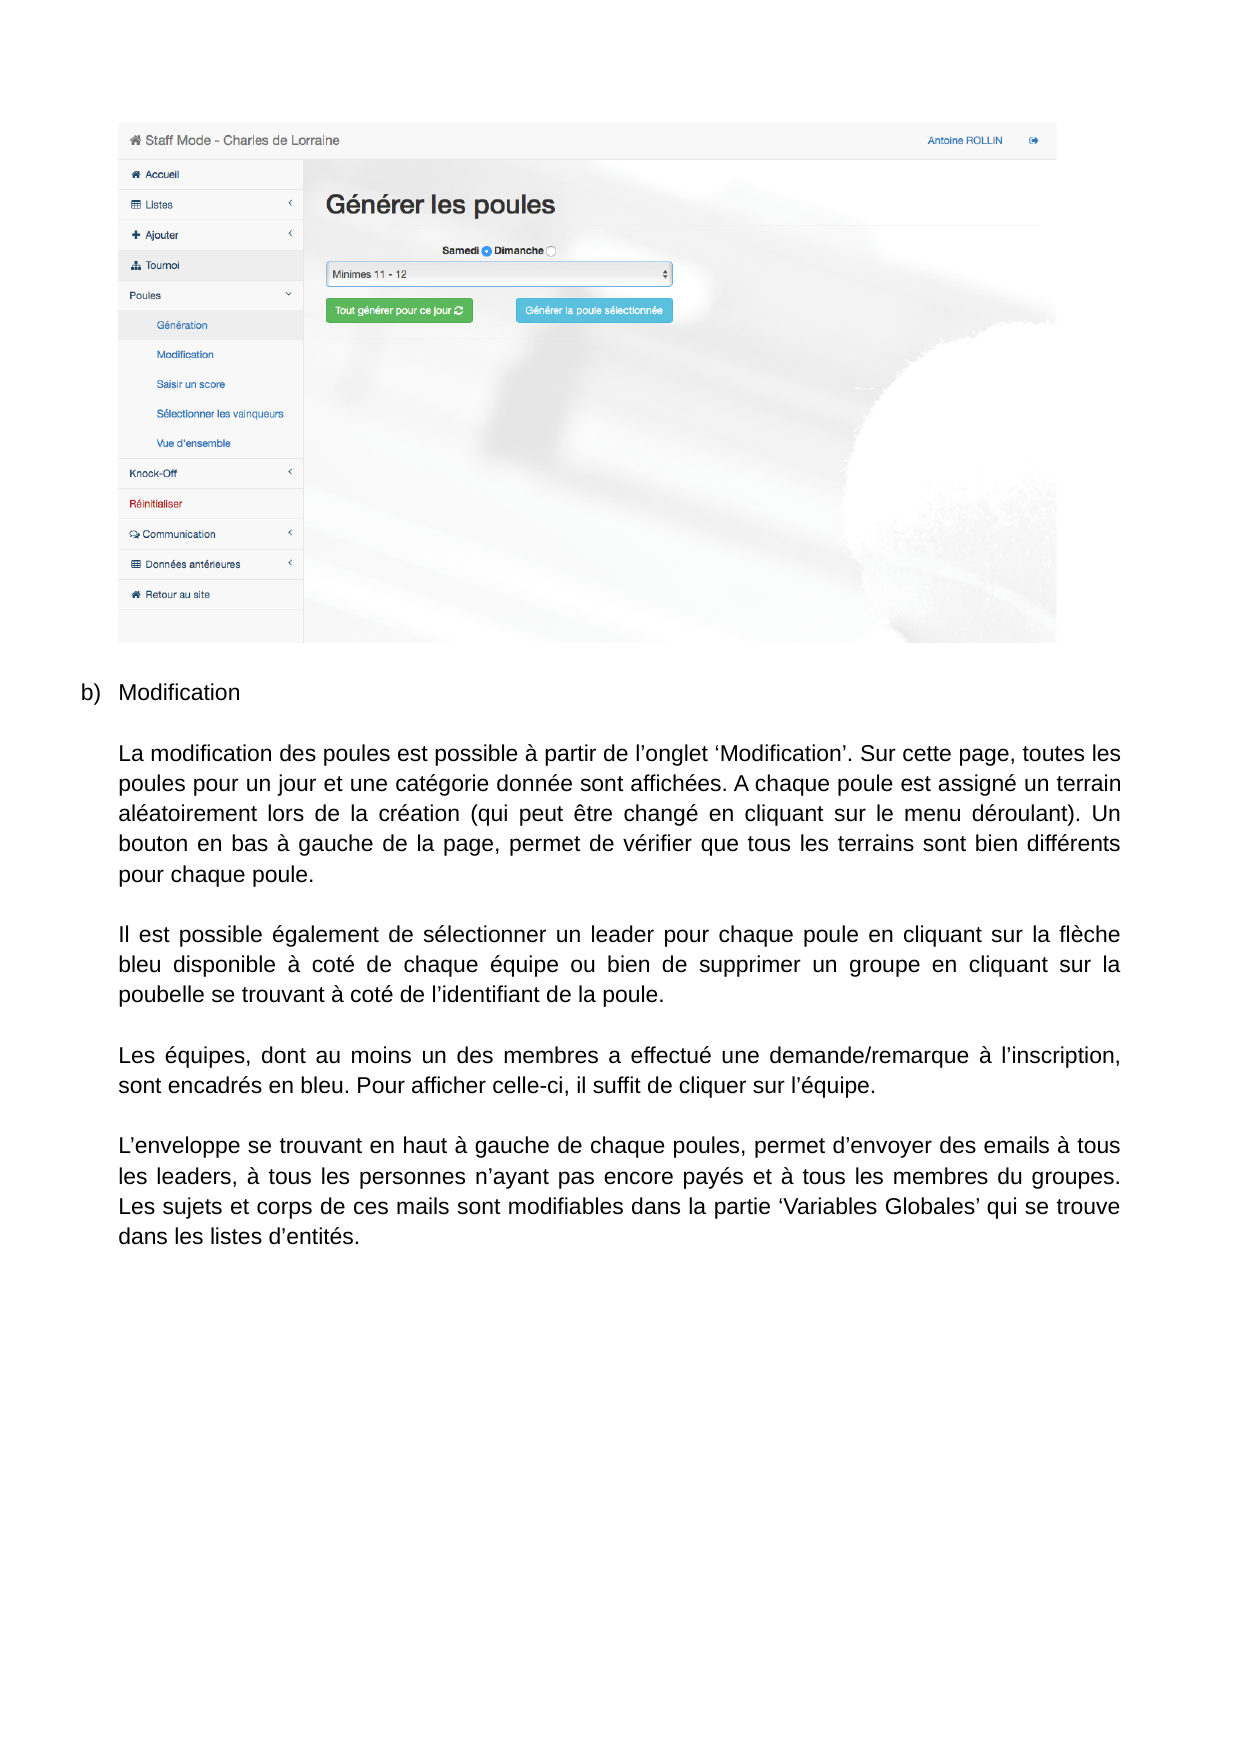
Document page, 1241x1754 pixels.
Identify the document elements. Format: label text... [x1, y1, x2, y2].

text L’enveloppe se trouvant en haut à gauche de chaque poules, permet d’envoyer des emails à tous les leaders, à tous les personnes n’ayant pas encore payés et à tous les membres du groupes. Les sujets et corps de ces mails sont modifiables dans la partie ‘Variables Globales’ qui se trouve dans les listes d’entités. [118, 1132, 1122, 1249]
text Il est possible également de sélectionner un leader pour chaque poule en cliquant sur la flèche bleu disponible à coté de chaque équipe ou bien de supprimer un groupe en cliquant sur la poubelle se trouvant à coté de l’identifiant de la poule. [118, 921, 1122, 1008]
list Modification [81, 679, 1122, 706]
text Les équipes, dont au moins un des membres a effectué une demande/remarque à l’inscription, sont encadrés en bleu. Pour afficher celle-ci, il suffit de cliquer sur l’équipe. [118, 1042, 1122, 1098]
picture [118, 118, 1057, 646]
text La modification des poules est possible à partir de l’onglet ‘Modification’. Sur cette page, toutes les poules pour un jour et une catégorie donnée sont affichées. A chaque poule est assigné un terrain aléatoirement lors de la création (qui peut être changé en cliquant sur le menu déroulant). Un bouton en bas à gauche de la page, permet de vérifier que tous les terrains sont bien différents pour chaque poule. [118, 740, 1122, 887]
